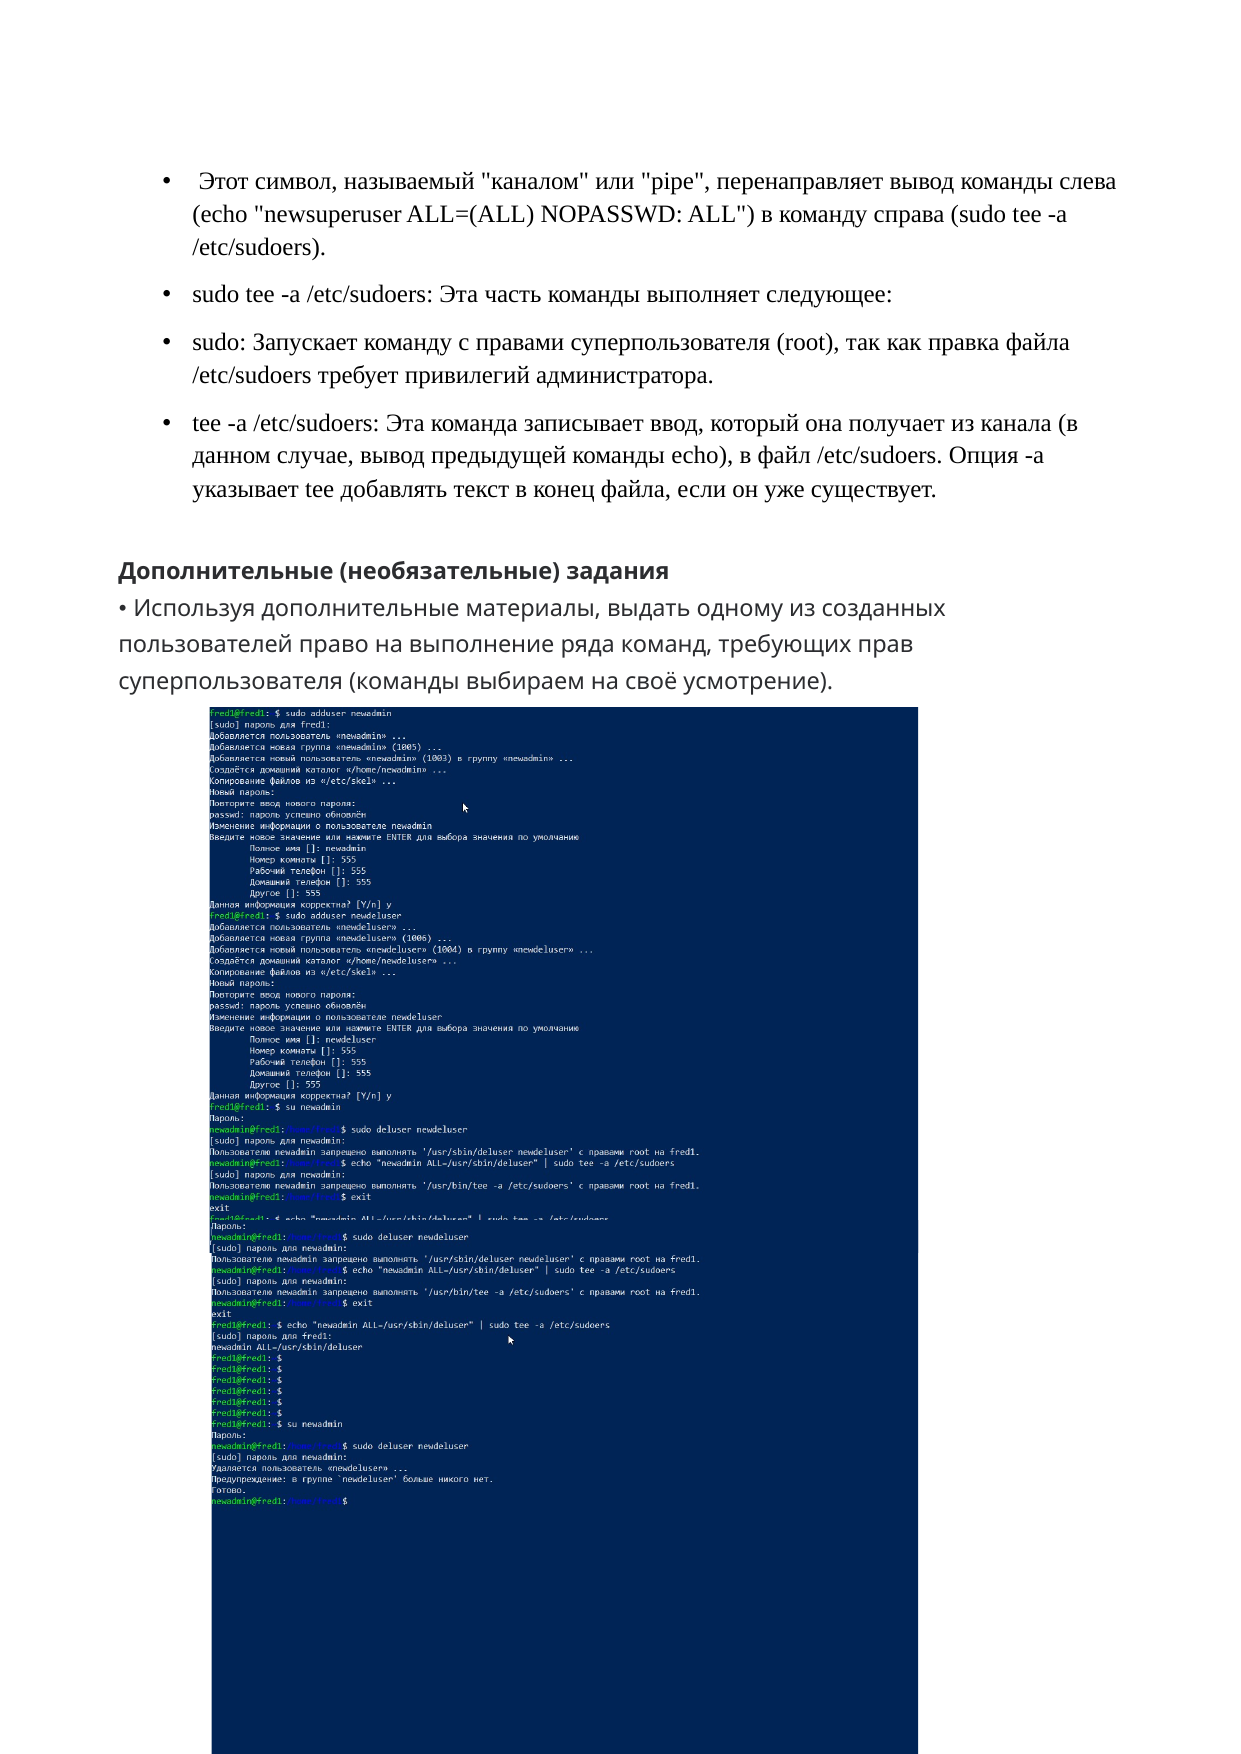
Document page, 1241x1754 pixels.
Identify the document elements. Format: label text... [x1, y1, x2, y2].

list tee -a /etc/sudoers: Эта команда записывает ввод, который она получает из канала (в данном случае, вывод предыдущей команды echo), в файл /etc/sudoers. Опция -a указывает tee добавлять текст в конец файла, если он уже существует. [162, 408, 1122, 502]
text • Используя дополнительные материалы, выдать одному из созданных пользователей право на выполнение ряда команд, требующих прав суперпользователя (команды выбираем на своё усмотрение). [118, 591, 1122, 697]
list sudo tee -a /etc/sudoers: Эта часть команды выполняет следующее: [162, 279, 1122, 308]
list sudo: Запускает команду с правами суперпользователя (root), так как правка файла /etc/sudoers требует привилегий администратора. [162, 327, 1122, 389]
picture [209, 707, 919, 1754]
list Этот символ, называемый "каналом" или "pipe", перенаправляет вывод команды слева (echo "newsuperuser ALL=(ALL) NOPASSWD: ALL") в команду справа (sudo tee -a /etc/sudoers). [162, 166, 1122, 261]
text Дополнительные (необязательные) задания [118, 554, 1122, 586]
